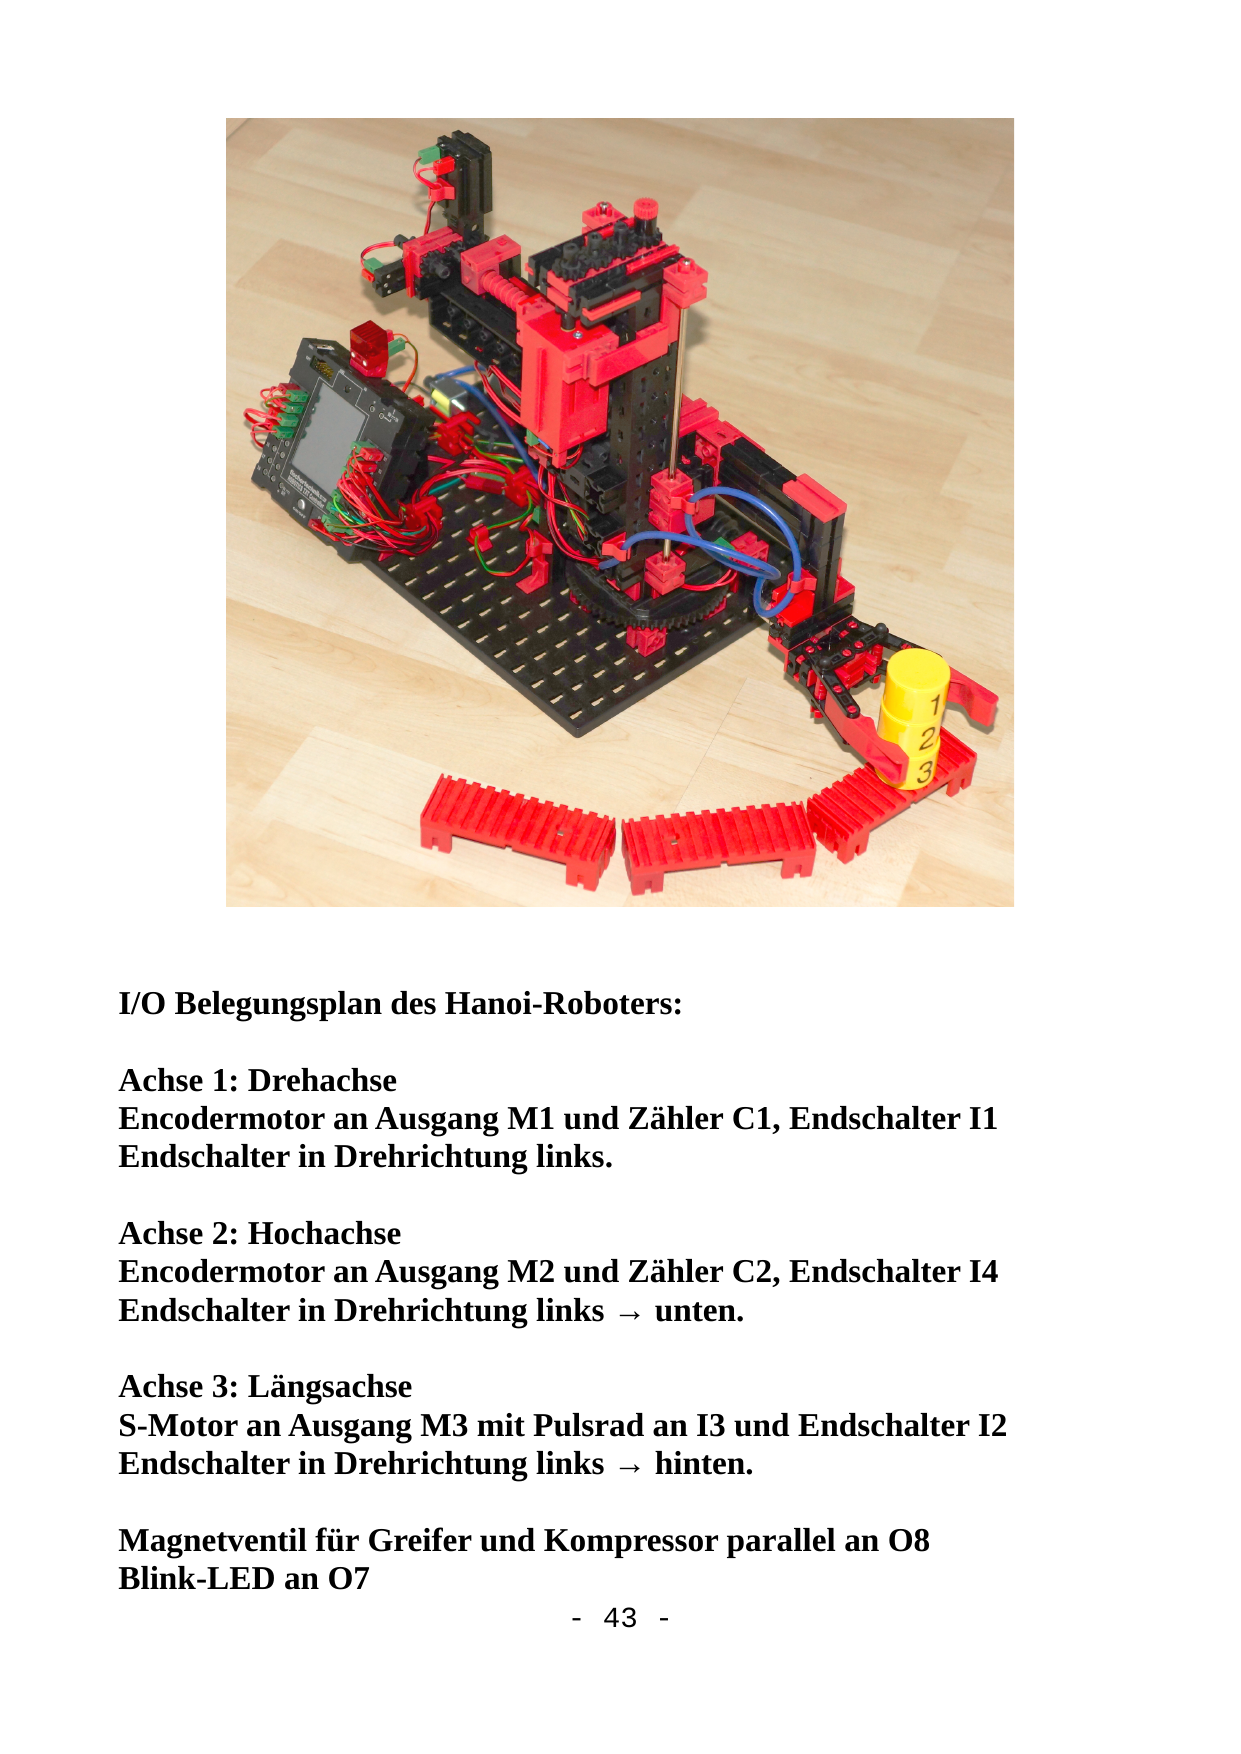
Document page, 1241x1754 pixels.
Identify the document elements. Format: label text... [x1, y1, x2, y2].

text Blink-LED an O7 [118, 1558, 1122, 1597]
picture [226, 118, 1015, 907]
text Endschalter in Drehrichtung links → hinten. [118, 1443, 1122, 1482]
text Achse 2: Hochachse [118, 1213, 1122, 1252]
text Magnetventil für Greifer und Kompressor parallel an O8 [118, 1520, 1122, 1558]
text Endschalter in Drehrichtung links → unten. [118, 1290, 1122, 1328]
text S-Motor an Ausgang M3 mit Pulsrad an I3 und Endschalter I2 [118, 1405, 1122, 1443]
text Encodermotor an Ausgang M1 und Zähler C1, Endschalter I1 [118, 1098, 1122, 1137]
text Achse 3: Längsachse [118, 1367, 1122, 1405]
text Encodermotor an Ausgang M2 und Zähler C2, Endschalter I4 [118, 1252, 1122, 1290]
text Achse 1: Drehachse [118, 1060, 1122, 1098]
text I/O Belegungsplan des Hanoi-Roboters: [118, 983, 1122, 1022]
text Endschalter in Drehrichtung links. [118, 1137, 1122, 1175]
